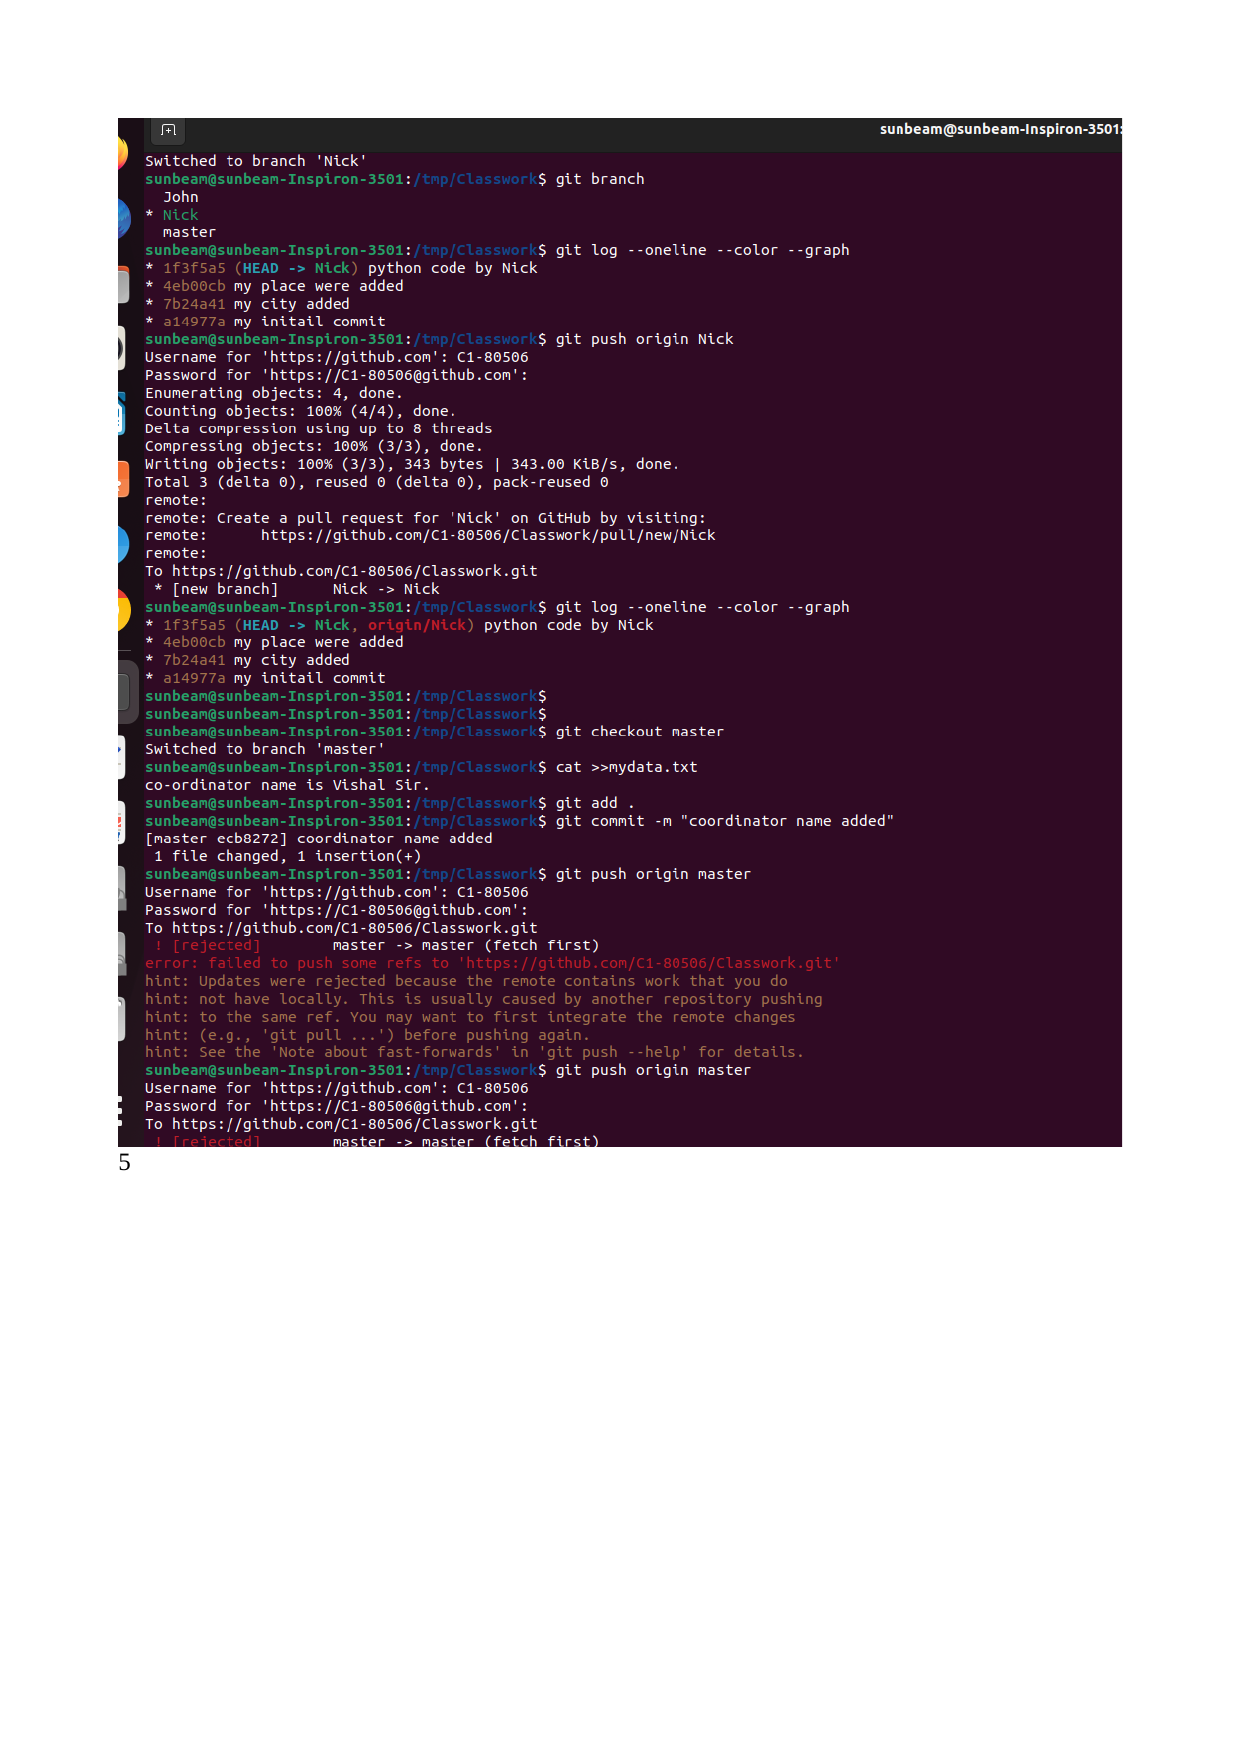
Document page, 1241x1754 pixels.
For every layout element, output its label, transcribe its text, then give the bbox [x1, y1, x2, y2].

picture [118, 118, 1123, 1147]
text 5 [118, 1147, 1122, 1176]
